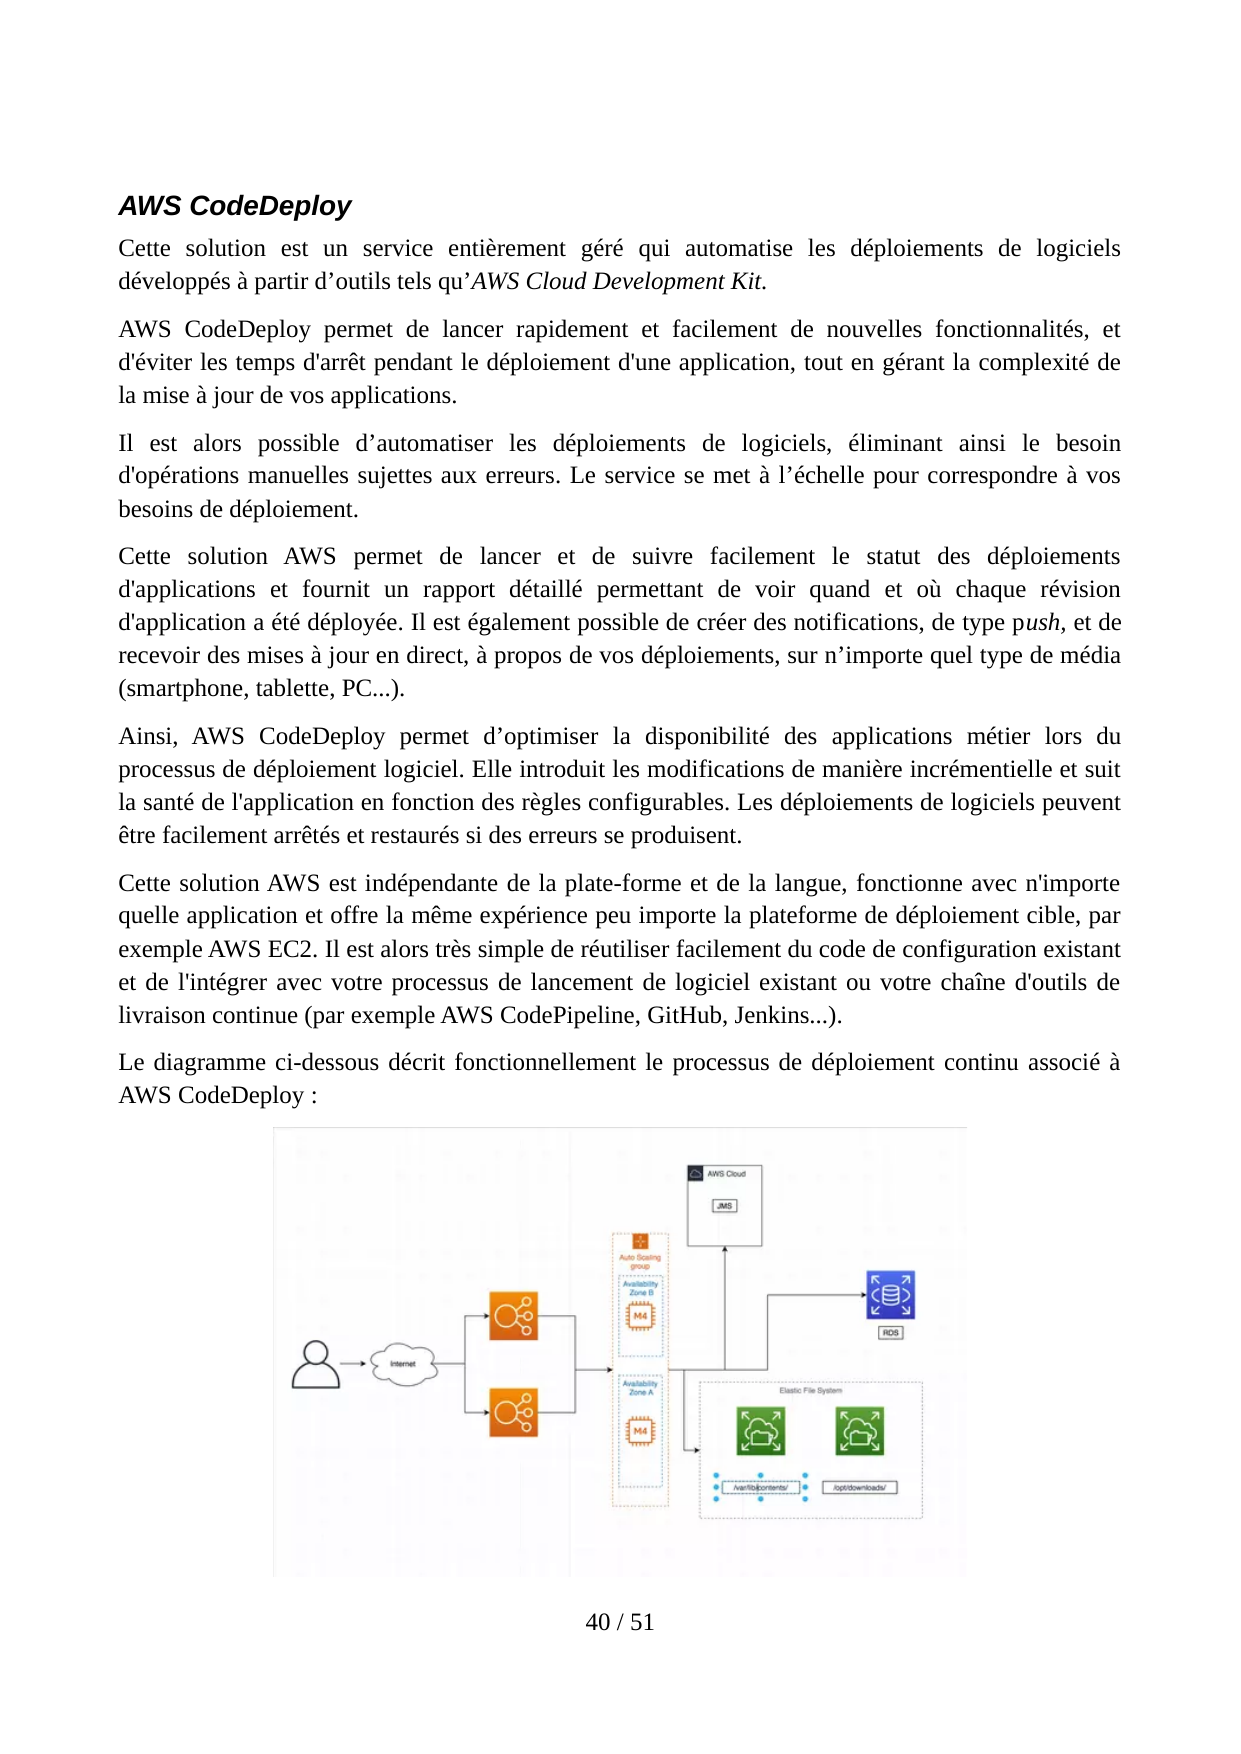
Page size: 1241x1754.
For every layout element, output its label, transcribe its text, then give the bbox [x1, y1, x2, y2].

subtitle AWS CodeDeploy [118, 189, 1122, 221]
text Cette solution est un service entièrement géré qui automatise les déploiements de logiciels développés à partir d’outils tels qu’AWS Cloud Development Kit. [118, 233, 1122, 295]
picture [273, 1127, 968, 1577]
text Il est alors possible d’automatiser les déploiements de logiciels, éliminant ainsi le besoin d'opérations manuelles sujettes aux erreurs. Le service se met à l’échelle pour correspondre à vos besoins de déploiement. [118, 428, 1122, 522]
text Ainsi, AWS CodeDeploy permet d’optimiser la disponibilité des applications métier lors du processus de déploiement logiciel. Elle introduit les modifications de manière incrémentielle et suit la santé de l'application en fonction des règles configurables. Les déploiements de logiciels peuvent être facilement arrêtés et restaurés si des erreurs se produisent. [118, 721, 1122, 849]
text Cette solution AWS est indépendante de la plate-forme et de la langue, fonctionne avec n'importe quelle application et offre la même expérience peu importe la plateforme de déploiement cible, par exemple AWS EC2. Il est alors très simple de réutiliser facilement du code de configuration existant et de l'intégrer avec votre processus de lancement de logiciel existant ou votre chaîne d'outils de livraison continue (par exemple AWS CodePipeline, GitHub, Jenkins...). [118, 868, 1122, 1028]
text AWS CodeDeploy permet de lancer rapidement et facilement de nouvelles fonctionnalités, et d'éviter les temps d'arrêt pendant le déploiement d'une application, tout en gérant la complexité de la mise à jour de vos applications. [118, 314, 1122, 409]
text Cette solution AWS permet de lancer et de suivre facilement le statut des déploiements d'applications et fournit un rapport détaillé permettant de voir quand et où chaque révision d'application a été déployée. Il est également possible de créer des notifications, de type push, et de recevoir des mises à jour en direct, à propos de vos déploiements, sur n’importe quel type de média (smartphone, tablette, PC...). [118, 541, 1122, 702]
text Le diagramme ci-dessous décrit fonctionnellement le processus de déploiement continu associé à AWS CodeDeploy : [118, 1047, 1122, 1109]
